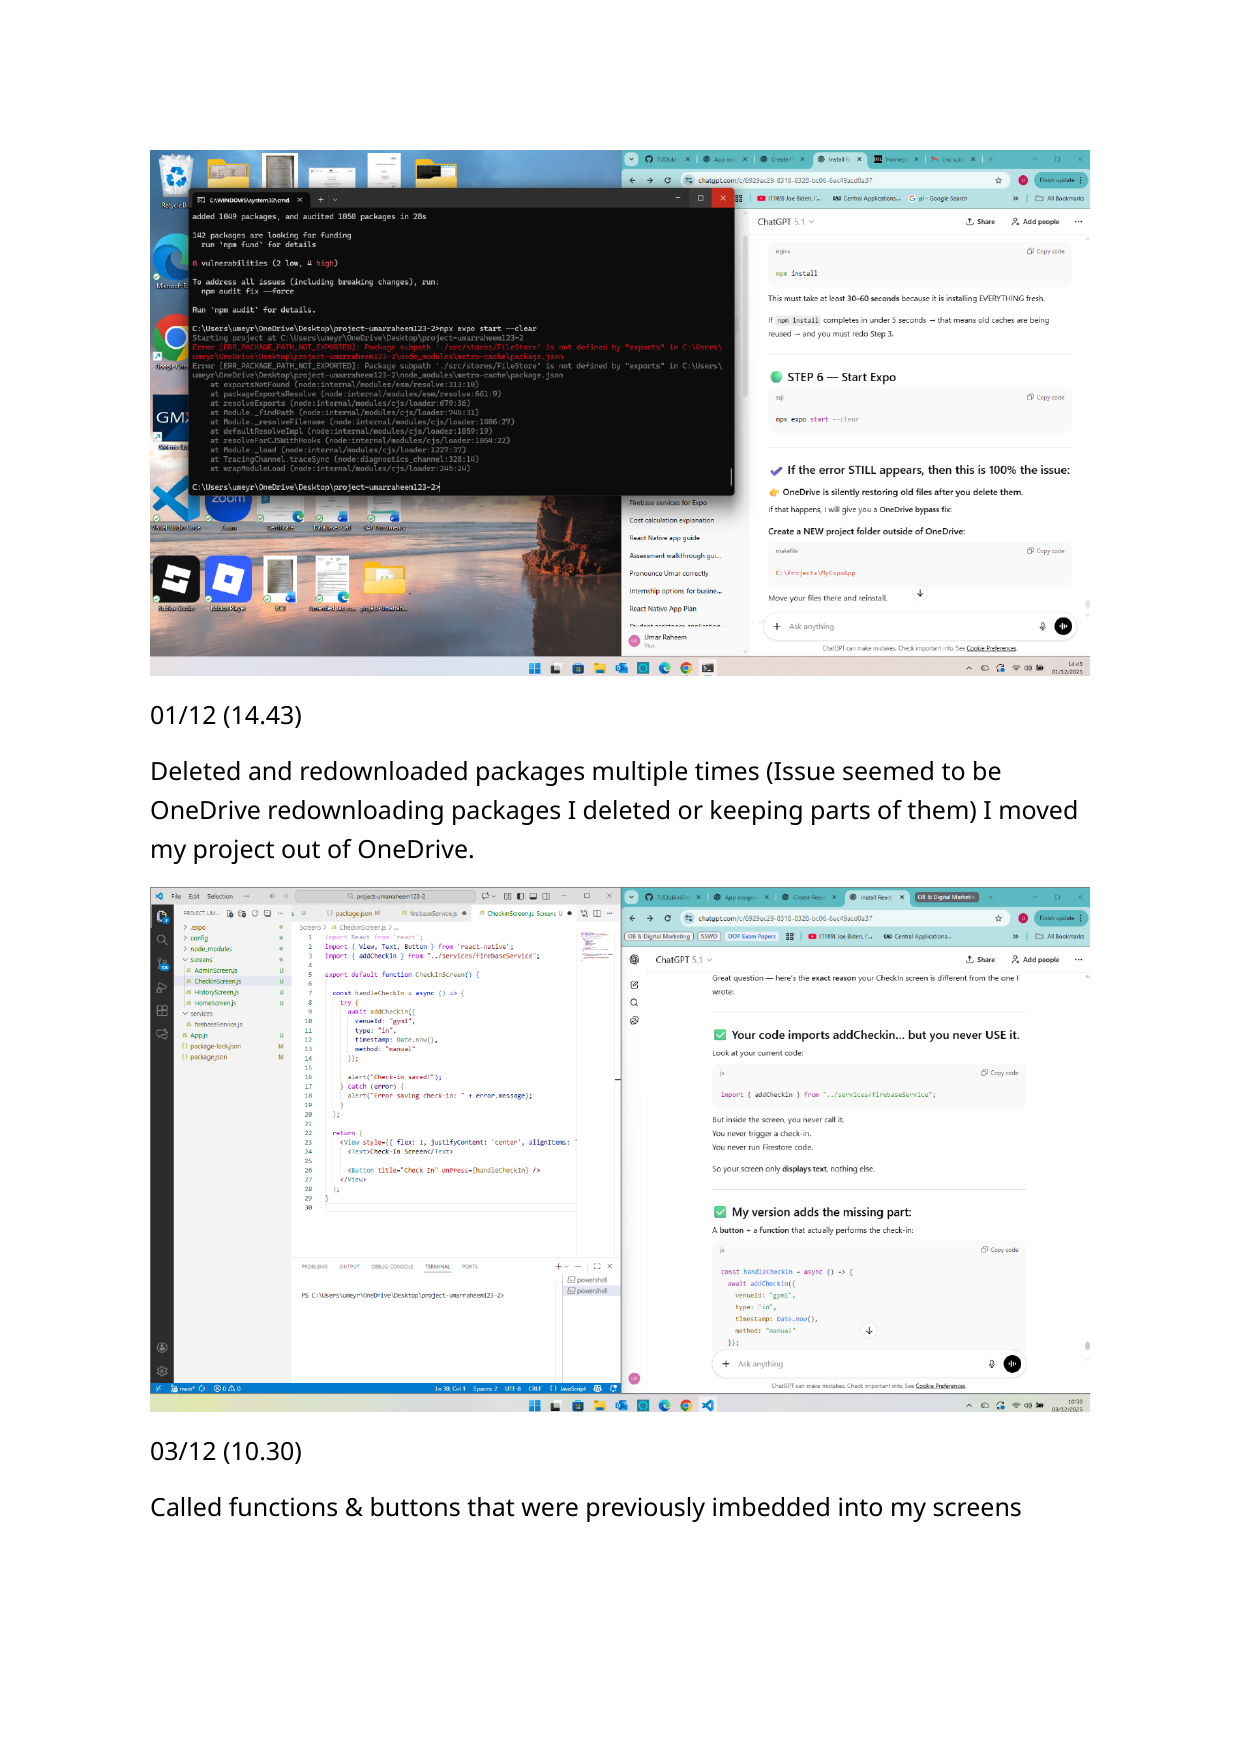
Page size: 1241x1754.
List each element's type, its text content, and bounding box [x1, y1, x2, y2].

text 03/12 (10.30) [150, 1433, 1090, 1468]
text Called functions & buttons that were previously imbedded into my screens [150, 1489, 1090, 1523]
text 01/12 (14.43) [150, 697, 1090, 732]
text Deleted and redownloaded packages multiple times (Issue seemed to be OneDrive redownloading packages I deleted or keeping parts of them) I moved my project out of OneDrive. [150, 753, 1090, 866]
